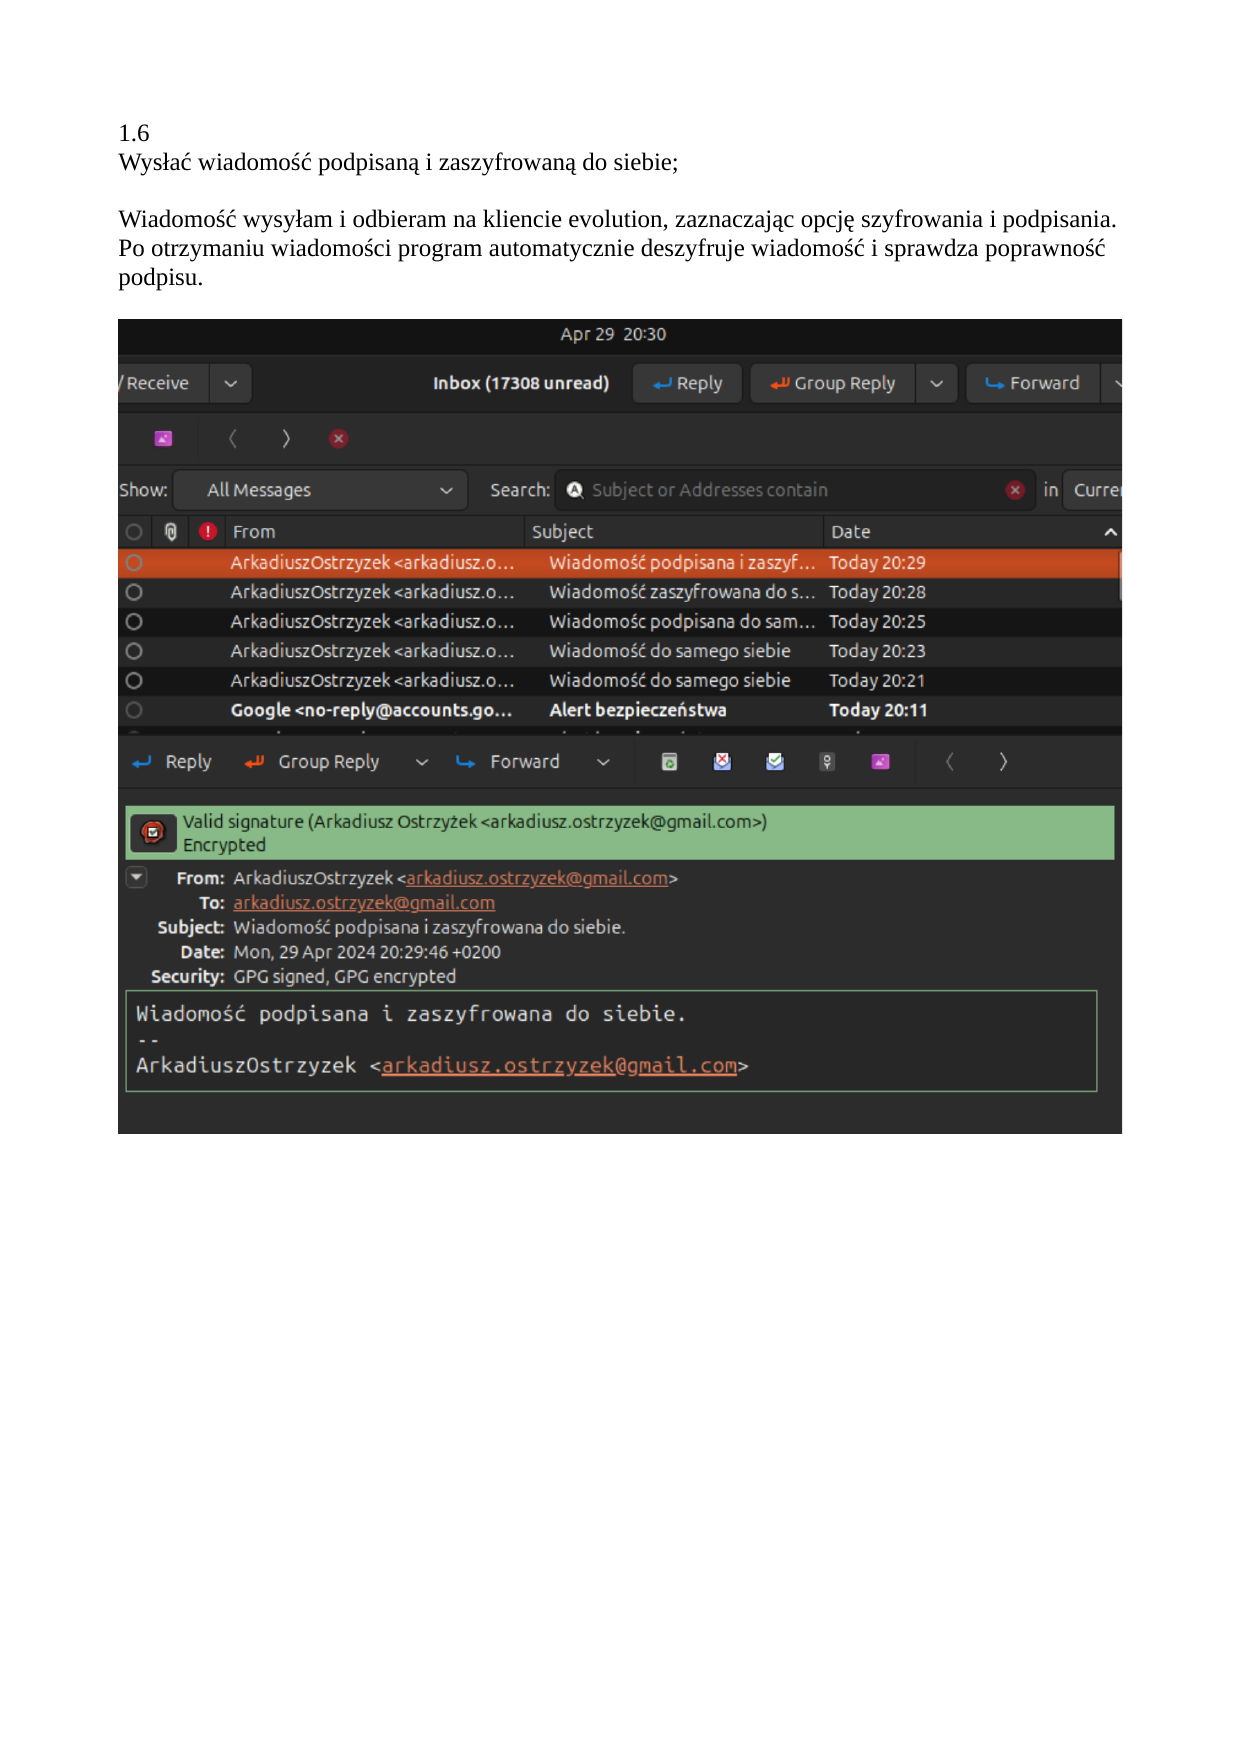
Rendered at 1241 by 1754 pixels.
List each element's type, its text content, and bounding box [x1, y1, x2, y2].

text 1.6 [118, 118, 1122, 147]
text Wysłać wiadomość podpisaną i zaszyfrowaną do siebie; [118, 147, 1122, 176]
text Wiadomość wysyłam i odbieram na kliencie evolution, zaznaczając opcję szyfrowania i podpisania. [118, 204, 1122, 233]
text Po otrzymaniu wiadomości program automatycznie deszyfruje wiadomość i sprawdza poprawność podpisu. [118, 233, 1122, 291]
picture [118, 319, 1123, 1134]
